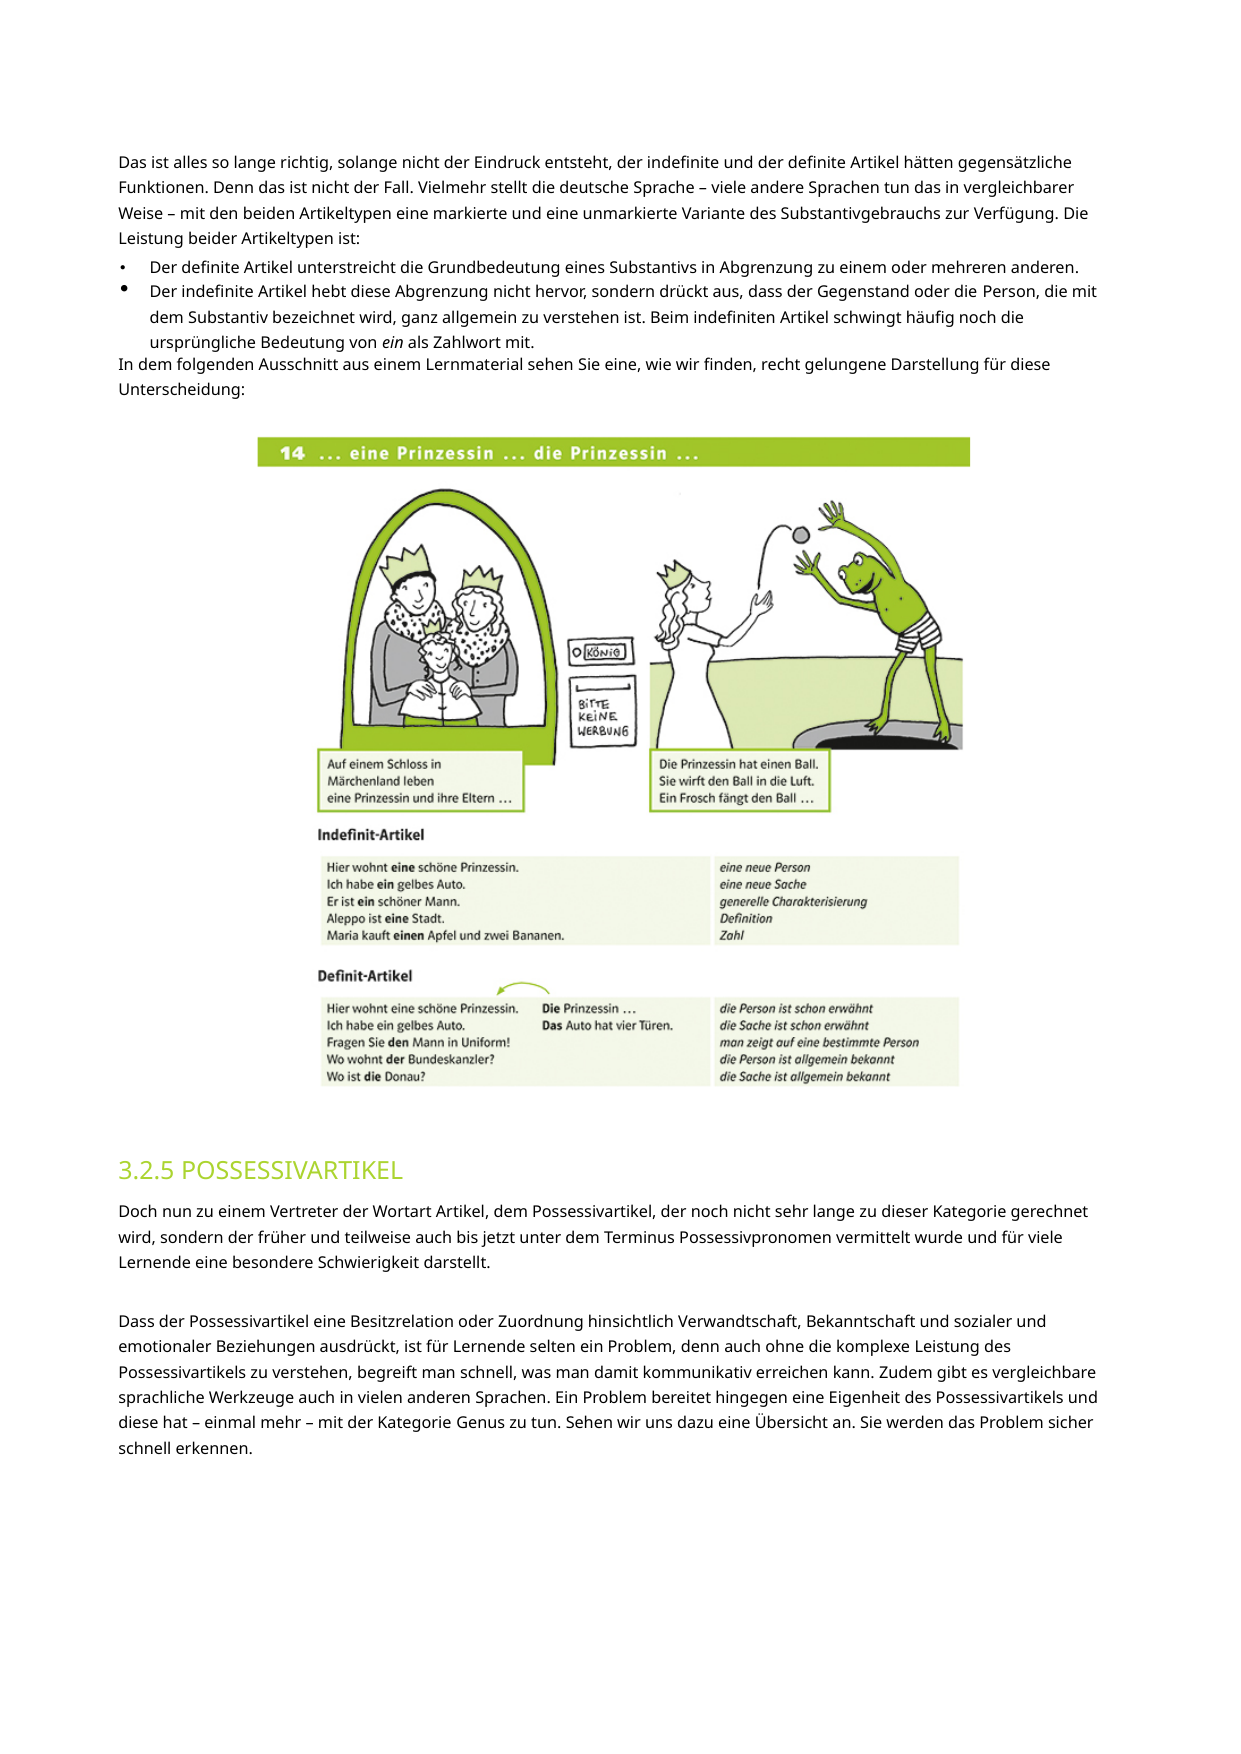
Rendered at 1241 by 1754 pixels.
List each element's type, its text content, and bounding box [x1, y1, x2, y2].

list Der definite Artikel unterstreicht die Grundbedeutung eines Substantivs in Abgrenzung zu einem oder mehreren anderen. [120, 253, 1122, 278]
subtitle 3.2.5 POSSESSIVARTIKEL [118, 1153, 1122, 1187]
text Dass der Possessivartikel eine Besitzrelation oder Zuordnung hinsichtlich Verwandtschaft, Bekanntschaft und sozialer und emotionaler Beziehungen ausdrückt, ist für Lernende selten ein Problem, denn auch ohne die komplexe Leistung des Possessivartikels zu verstehen, begreift man schnell, was man damit kommunikativ erreichen kann. Zudem gibt es vergleichbare sprachliche Werkzeuge auch in vielen anderen Sprachen. Ein Problem bereitet hingegen eine Eigenheit des Possessivartikels und diese hat – einmal mehr – mit der Kategorie Genus zu tun. Sehen wir uns dazu eine Übersicht an. Sie werden das Problem sicher schnell erkennen. [118, 1310, 1122, 1459]
text In dem folgenden Ausschnitt aus einem Lernmaterial sehen Sie eine, wie wir finden, recht gelungene Darstellung für diese Unterscheidung: [118, 353, 1122, 400]
picture [257, 426, 971, 1096]
text Doch nun zu einem Vertreter der Wortart Artikel, dem Possessivartikel, der noch nicht sehr lange zu dieser Kategorie gerechnet wird, sondern der früher und teilweise auch bis jetzt unter dem Terminus Possessivpronomen vermittelt wurde und für viele Lernende eine besondere Schwierigkeit darstellt. [118, 1201, 1122, 1273]
text Das ist alles so lange richtig, solange nicht der Eindruck entsteht, der indefinite und der definite Artikel hätten gegensätzliche Funktionen. Denn das ist nicht der Fall. Vielmehr stellt die deutsche Sprache – viele andere Sprachen tun das in vergleichbarer Weise – mit den beiden Artikeltypen eine markierte und eine unmarkierte Variante des Substantivgebrauchs zur Verfügung. Die Leistung beider Artikeltypen ist: [118, 151, 1122, 249]
list Der indefinite Artikel hebt diese Abgrenzung nicht hervor, sondern drückt aus, dass der Gegenstand oder die Person, die mit dem Substantiv bezeichnet wird, ganz allgemein zu verstehen ist. Beim indefiniten Artikel schwingt häufig noch die ursprüngliche Bedeutung von ein als Zahlwort mit. [120, 278, 1122, 353]
